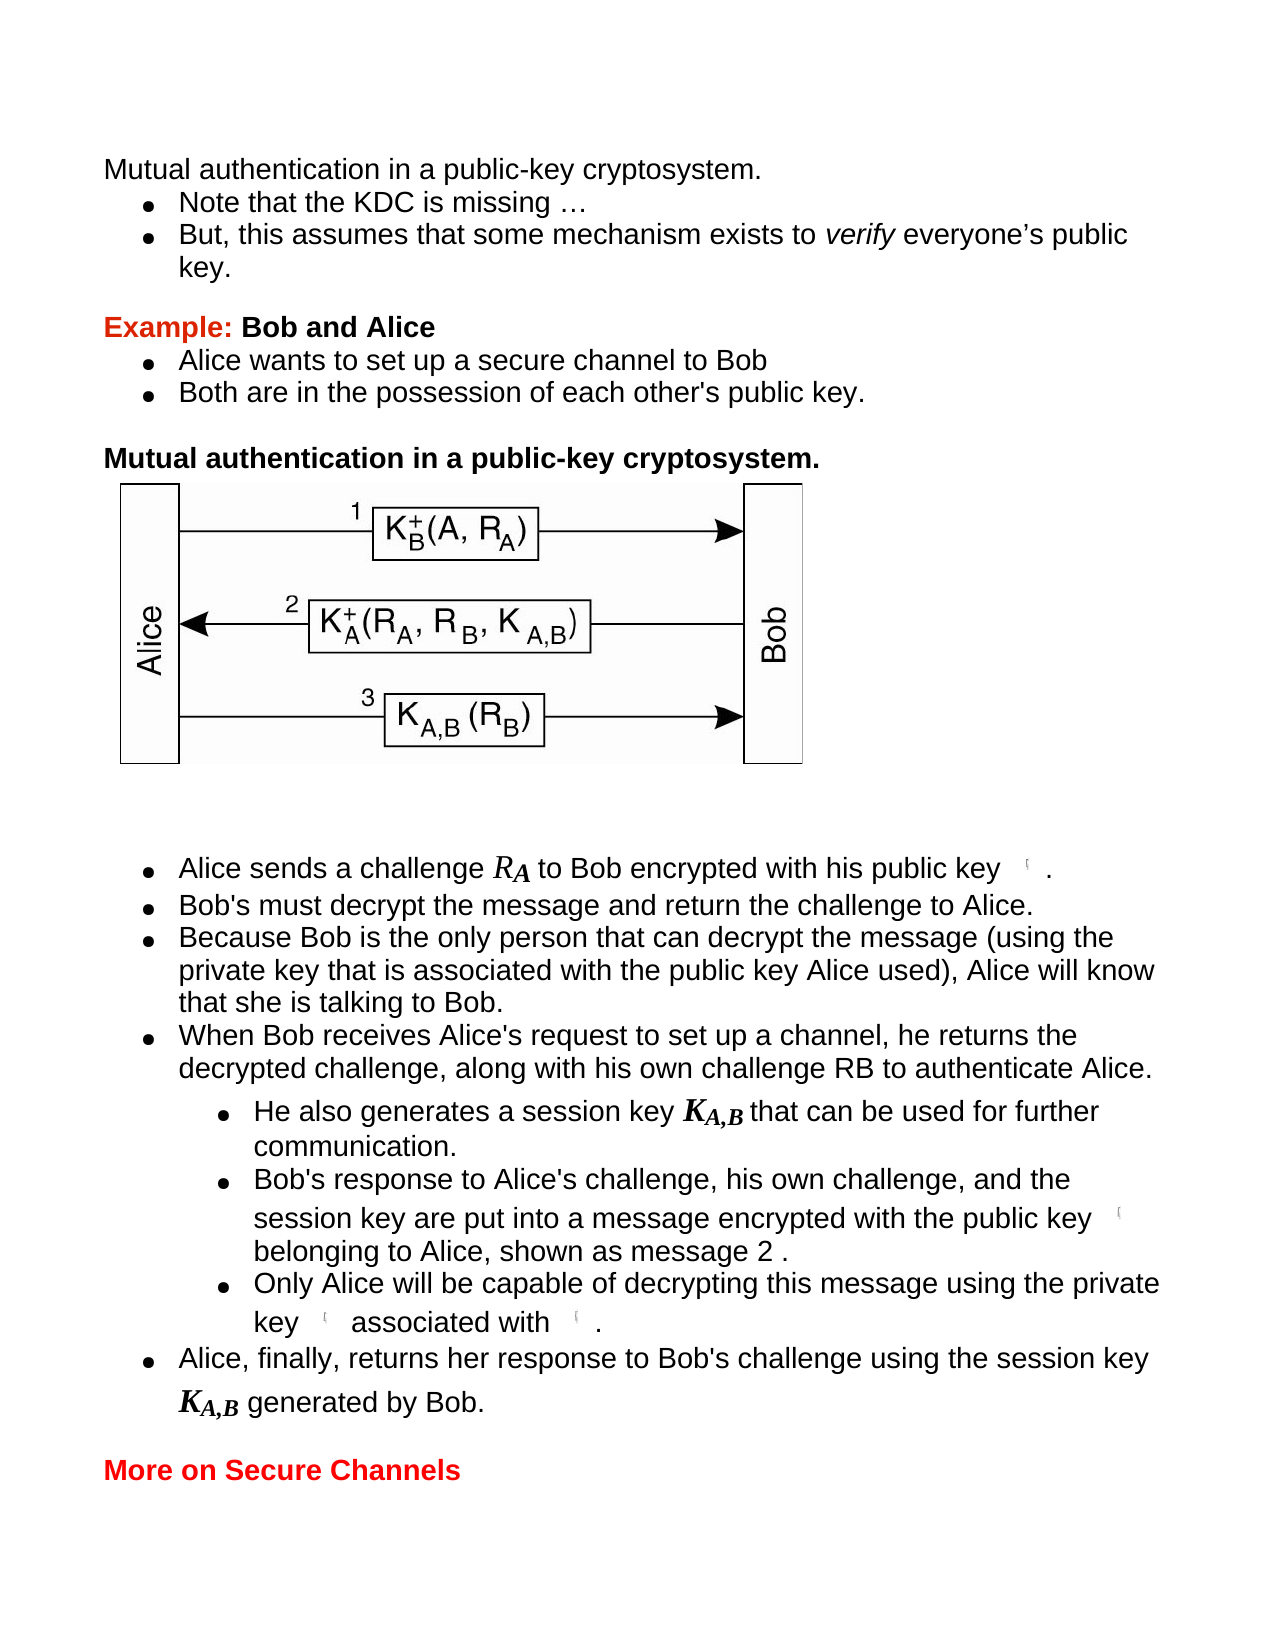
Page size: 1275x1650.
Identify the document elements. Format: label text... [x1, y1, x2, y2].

list Both are in the possession of each other's public key. [141, 376, 1172, 409]
list Alice wants to set up a secure channel to Bob [141, 344, 1172, 376]
list But, this assumes that some mechanism exists to verify everyone’s public key. [141, 218, 1172, 283]
list Only Alice will be capable of decrypting this message using the private key associated with . [216, 1267, 1172, 1339]
list Alice, finally, returns her response to Bob's challenge using the session key KA,B generated by Bob. [141, 1339, 1172, 1422]
text More on Secure Channels [103, 1454, 1172, 1487]
list He also generates a session key KA,B that can be used for further communication. [216, 1084, 1172, 1163]
list Bob's must decrypt the message and return the challenge to Alice. [141, 889, 1172, 921]
picture [323, 1312, 327, 1324]
list Alice sends a challenge RA to Bob encrypted with his public key . [141, 838, 1172, 889]
list When Bob receives Alice's request to set up a channel, he returns the decrypted challenge, along with his own challenge RB to authenticate Alice. [141, 1019, 1172, 1084]
text Mutual authentication in a public-key cryptosystem. [103, 153, 1172, 186]
list Bob's response to Alice's challenge, his own challenge, and the session key are put into a message encrypted with the public key belonging to Alice, shown as message 2 . [216, 1163, 1172, 1267]
picture [120, 483, 803, 764]
text Mutual authentication in a public-key cryptosystem. [103, 442, 1172, 474]
list Note that the KDC is missing … [141, 186, 1172, 218]
picture [1117, 1204, 1121, 1220]
list Because Bob is the only person that can decrypt the message (using the private key that is associated with the public key Alice used), Alice will know that she is talking to Bob. [141, 921, 1172, 1019]
text Example: Bob and Alice [103, 311, 1172, 344]
